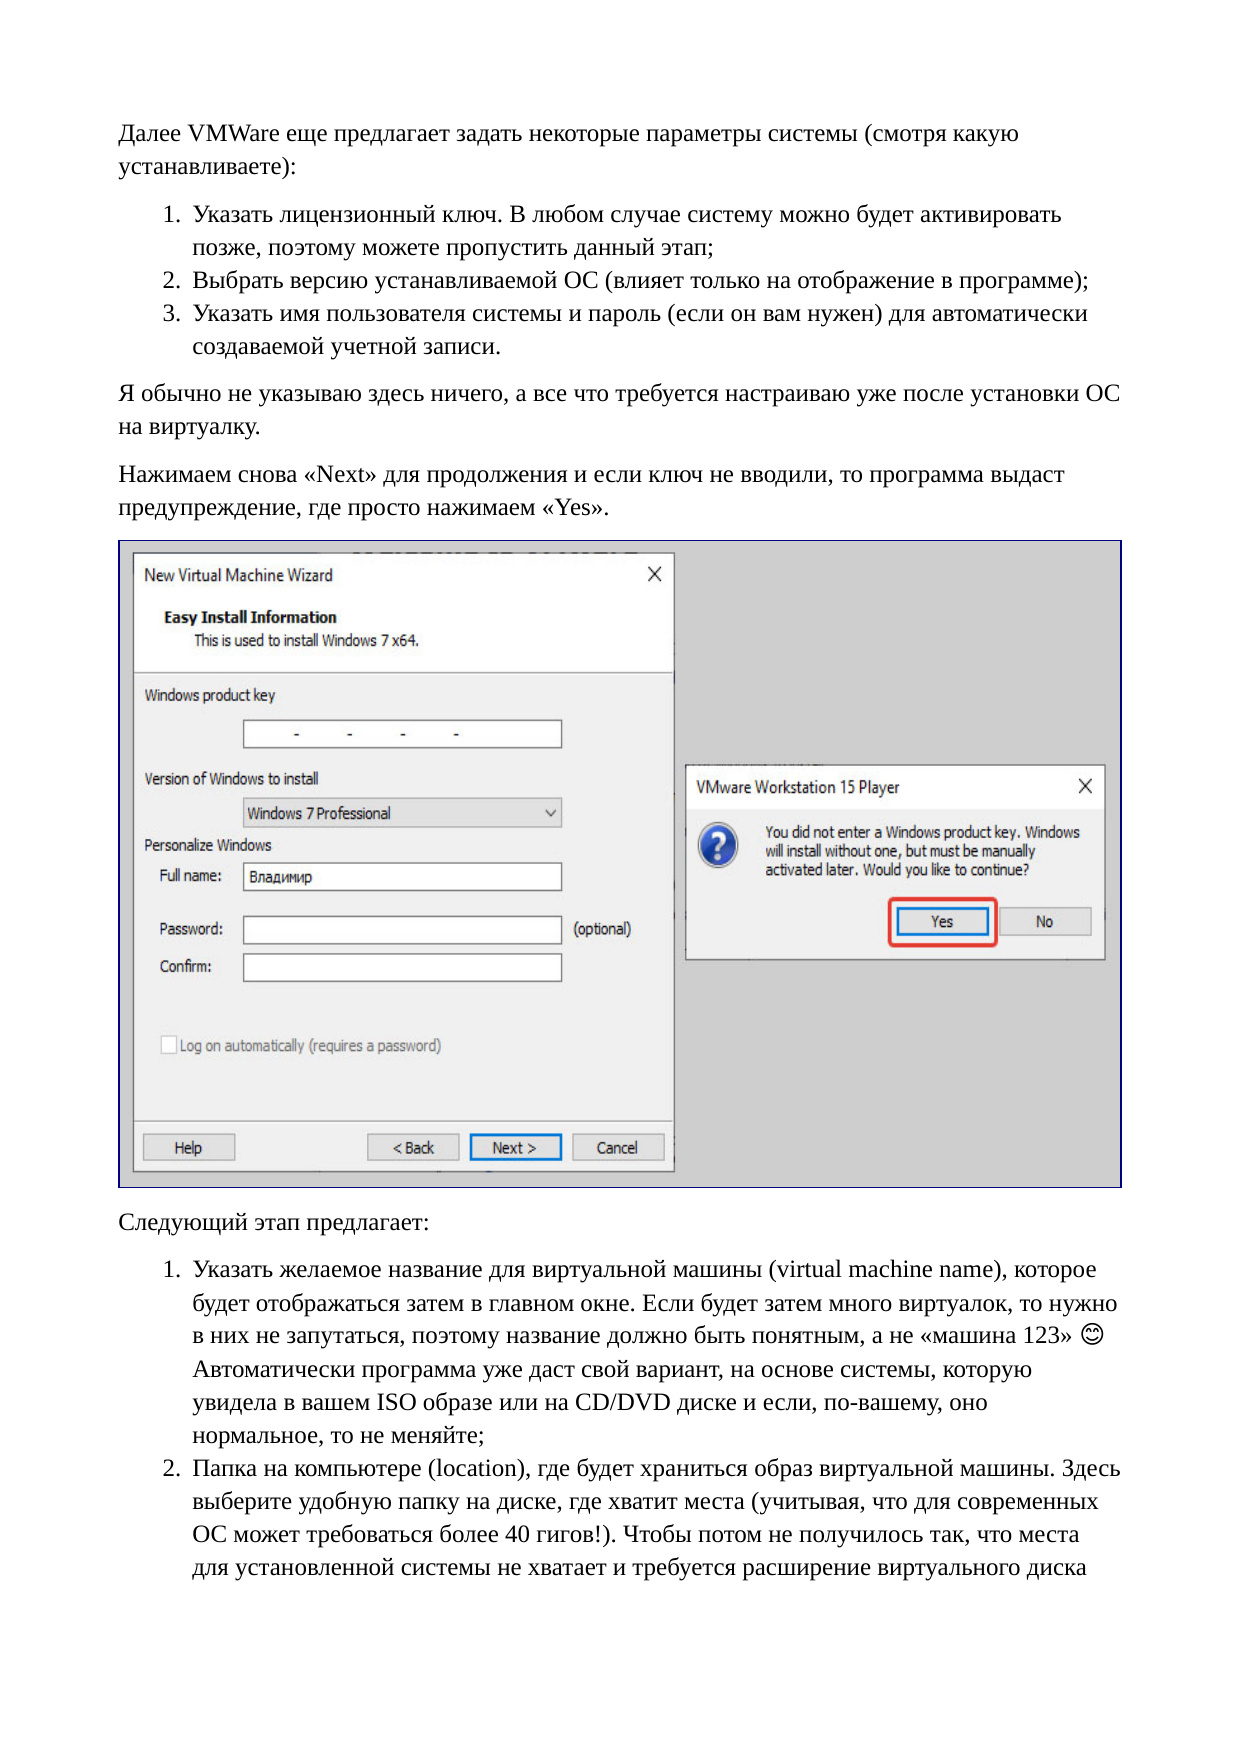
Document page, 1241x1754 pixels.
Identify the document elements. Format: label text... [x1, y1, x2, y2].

text Следующий этап предлагает: [118, 1207, 1122, 1236]
text Нажимаем снова «Next» для продолжения и если ключ не вводили, то программа выдаст предупреждение, где просто нажимаем «Yes». [118, 459, 1122, 521]
text Далее VMWare еще предлагает задать некоторые параметры системы (смотря какую устанавливаете): [118, 118, 1122, 180]
picture [120, 541, 1120, 1187]
list Указать лицензионный ключ. В любом случае систему можно будет активировать позже, поэтому можете пропустить данный этап; [162, 199, 1122, 261]
list Выбрать версию устанавливаемой ОС (влияет только на отображение в программе); [162, 265, 1122, 293]
text Я обычно не указываю здесь ничего, а все что требуется настраиваю уже после установки ОС на виртуалку. [118, 378, 1122, 440]
list Указать желаемое название для виртуальной машины (virtual machine name), которое будет отображаться затем в главном окне. Если будет затем много виртуалок, то нужно в них не запутаться, поэтому название должно быть понятным, а не «машина 123» 😊 Автоматически программа уже даст свой вариант, на основе системы, которую увидела в вашем ISO образе или на CD/DVD диске и если, по-вашему, оно нормальное, то не меняйте; [162, 1254, 1122, 1448]
list Папка на компьютере (location), где будет храниться образ виртуальной машины. Здесь выберите удобную папку на диске, где хватит места (учитывая, что для современных ОС может требоваться более 40 гигов!). Чтобы потом не получилось так, что места для установленной системы не хватает и требуется расширение виртуального диска [162, 1453, 1122, 1581]
list Указать имя пользователя системы и пароль (если он вам нужен) для автоматически создаваемой учетной записи. [162, 298, 1122, 359]
